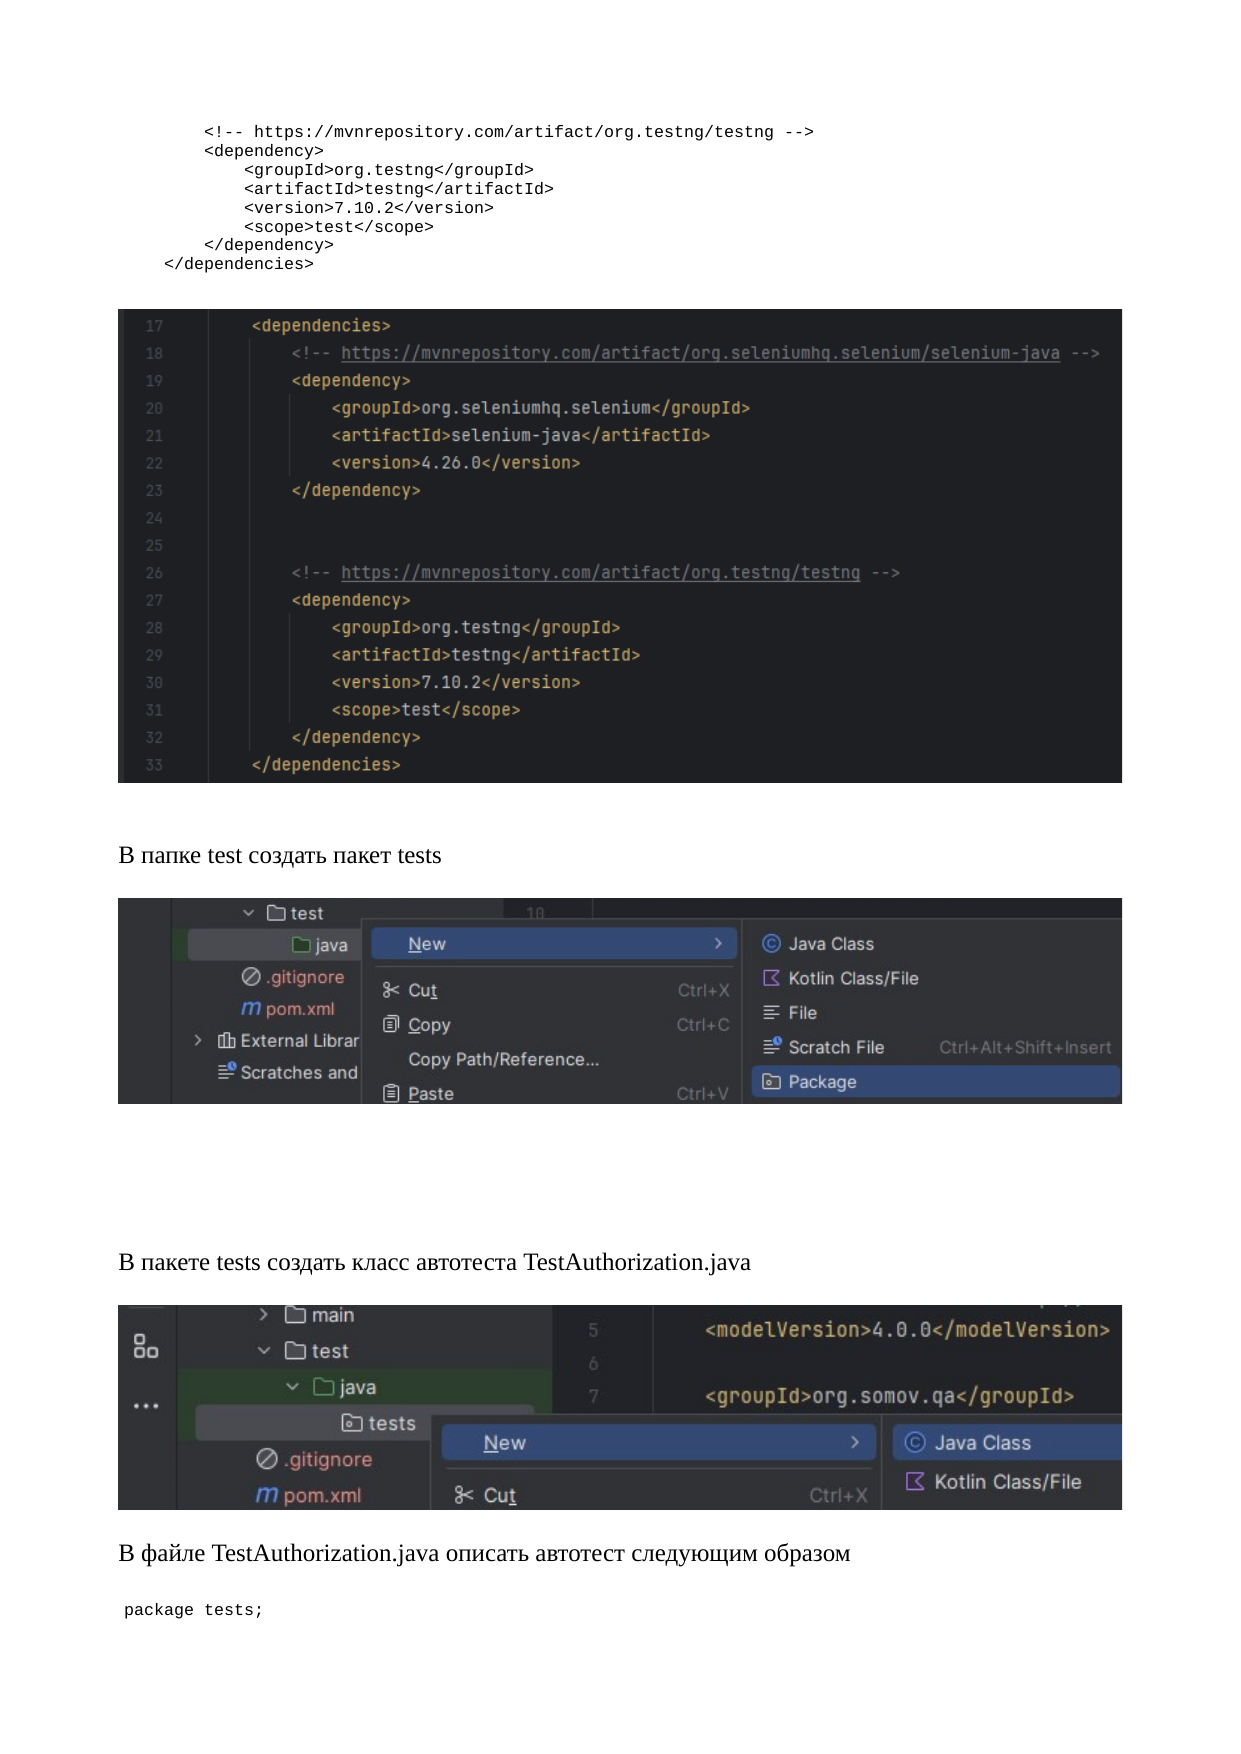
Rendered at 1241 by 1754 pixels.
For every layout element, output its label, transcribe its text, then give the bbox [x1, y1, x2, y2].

text В файле TestAuthorization.java описать автотест следующим образом [118, 1538, 1122, 1567]
text В пакете tests создать класс автотеста TestAuthorization.java [118, 1247, 1122, 1276]
picture [118, 1305, 1123, 1510]
picture [118, 898, 1123, 1104]
text В папке test создать пакет tests [118, 841, 1122, 869]
table_header <!-- https://mvnrepository.com/artifact/org.testng/testng --> <dependency> <groupId>org.testng</groupId> <artifactId>testng</artifactId> <version>7.10.2</version> <scope>test</scope> </dependency> </dependencies> [118, 118, 1122, 280]
picture [118, 309, 1123, 783]
table_header package tests; [118, 1596, 1122, 1626]
